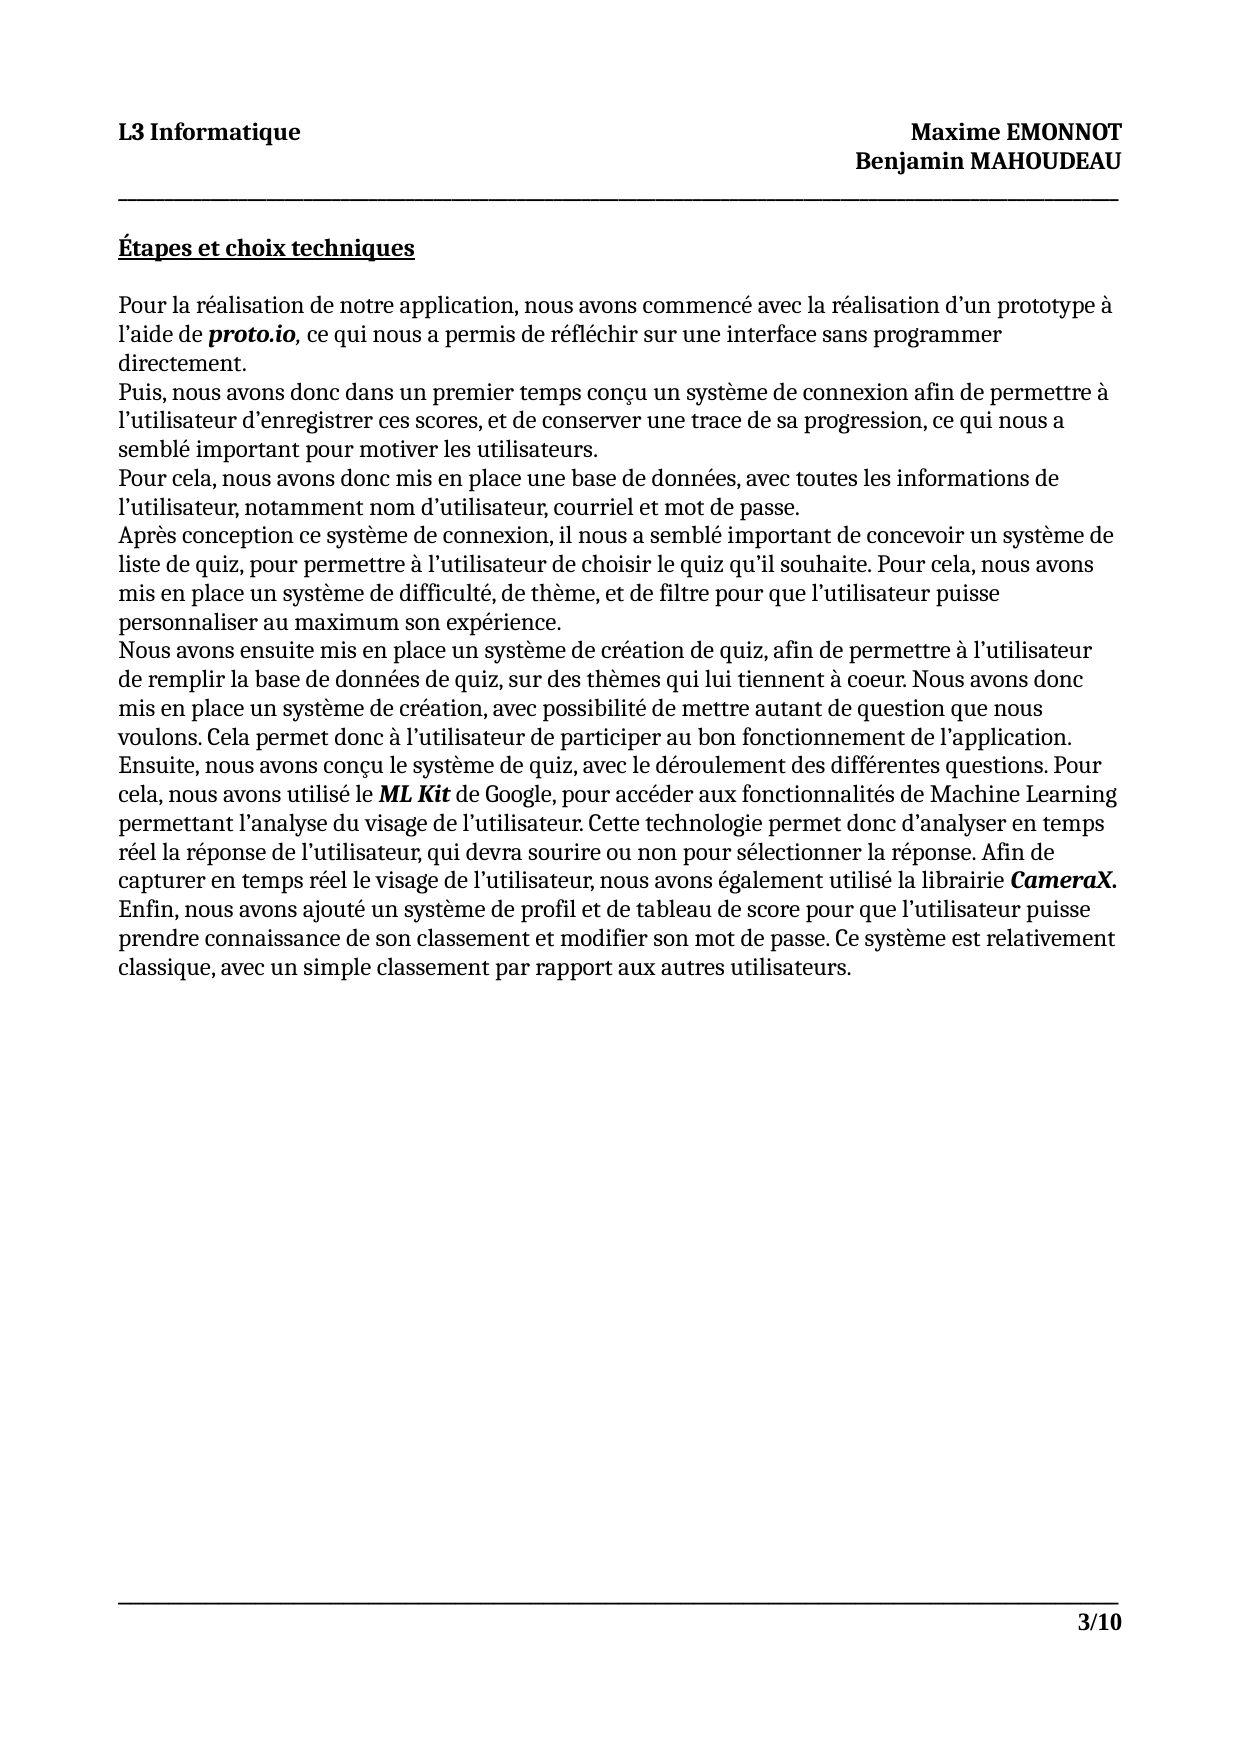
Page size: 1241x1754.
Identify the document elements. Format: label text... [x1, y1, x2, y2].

text Étapes et choix techniques [118, 234, 1122, 263]
text Pour la réalisation de notre application, nous avons commencé avec la réalisation d’un prototype à l’aide de proto.io, ce qui nous a permis de réfléchir sur une interface sans programmer directement. Puis, nous avons donc dans un premier temps conçu un système de connexion afin de permettre à l’utilisateur d’enregistrer ces scores, et de conserver une trace de sa progression, ce qui nous a semblé important pour motiver les utilisateurs. Pour cela, nous avons donc mis en place une base de données, avec toutes les informations de l’utilisateur, notamment nom d’utilisateur, courriel et mot de passe. Après conception ce système de connexion, il nous a semblé important de concevoir un système de liste de quiz, pour permettre à l’utilisateur de choisir le quiz qu’il souhaite. Pour cela, nous avons mis en place un système de difficulté, de thème, et de filtre pour que l’utilisateur puisse personnaliser au maximum son expérience. Nous avons ensuite mis en place un système de création de quiz, afin de permettre à l’utilisateur de remplir la base de données de quiz, sur des thèmes qui lui tiennent à coeur. Nous avons donc mis en place un système de création, avec possibilité de mettre autant de question que nous voulons. Cela permet donc à l’utilisateur de participer au bon fonctionnement de l’application. Ensuite, nous avons conçu le système de quiz, avec le déroulement des différentes questions. Pour cela, nous avons utilisé le ML Kit de Google, pour accéder aux fonctionnalités de Machine Learning permettant l’analyse du visage de l’utilisateur. Cette technologie permet donc d’analyser en temps réel la réponse de l’utilisateur, qui devra sourire ou non pour sélectionner la réponse. Afin de capturer en temps réel le visage de l’utilisateur, nous avons également utilisé la librairie CameraX. Enfin, nous avons ajouté un système de profil et de tableau de score pour que l’utilisateur puisse prendre connaissance de son classement et modifier son mot de passe. Ce système est relativement classique, avec un simple classement par rapport aux autres utilisateurs. [118, 291, 1122, 981]
